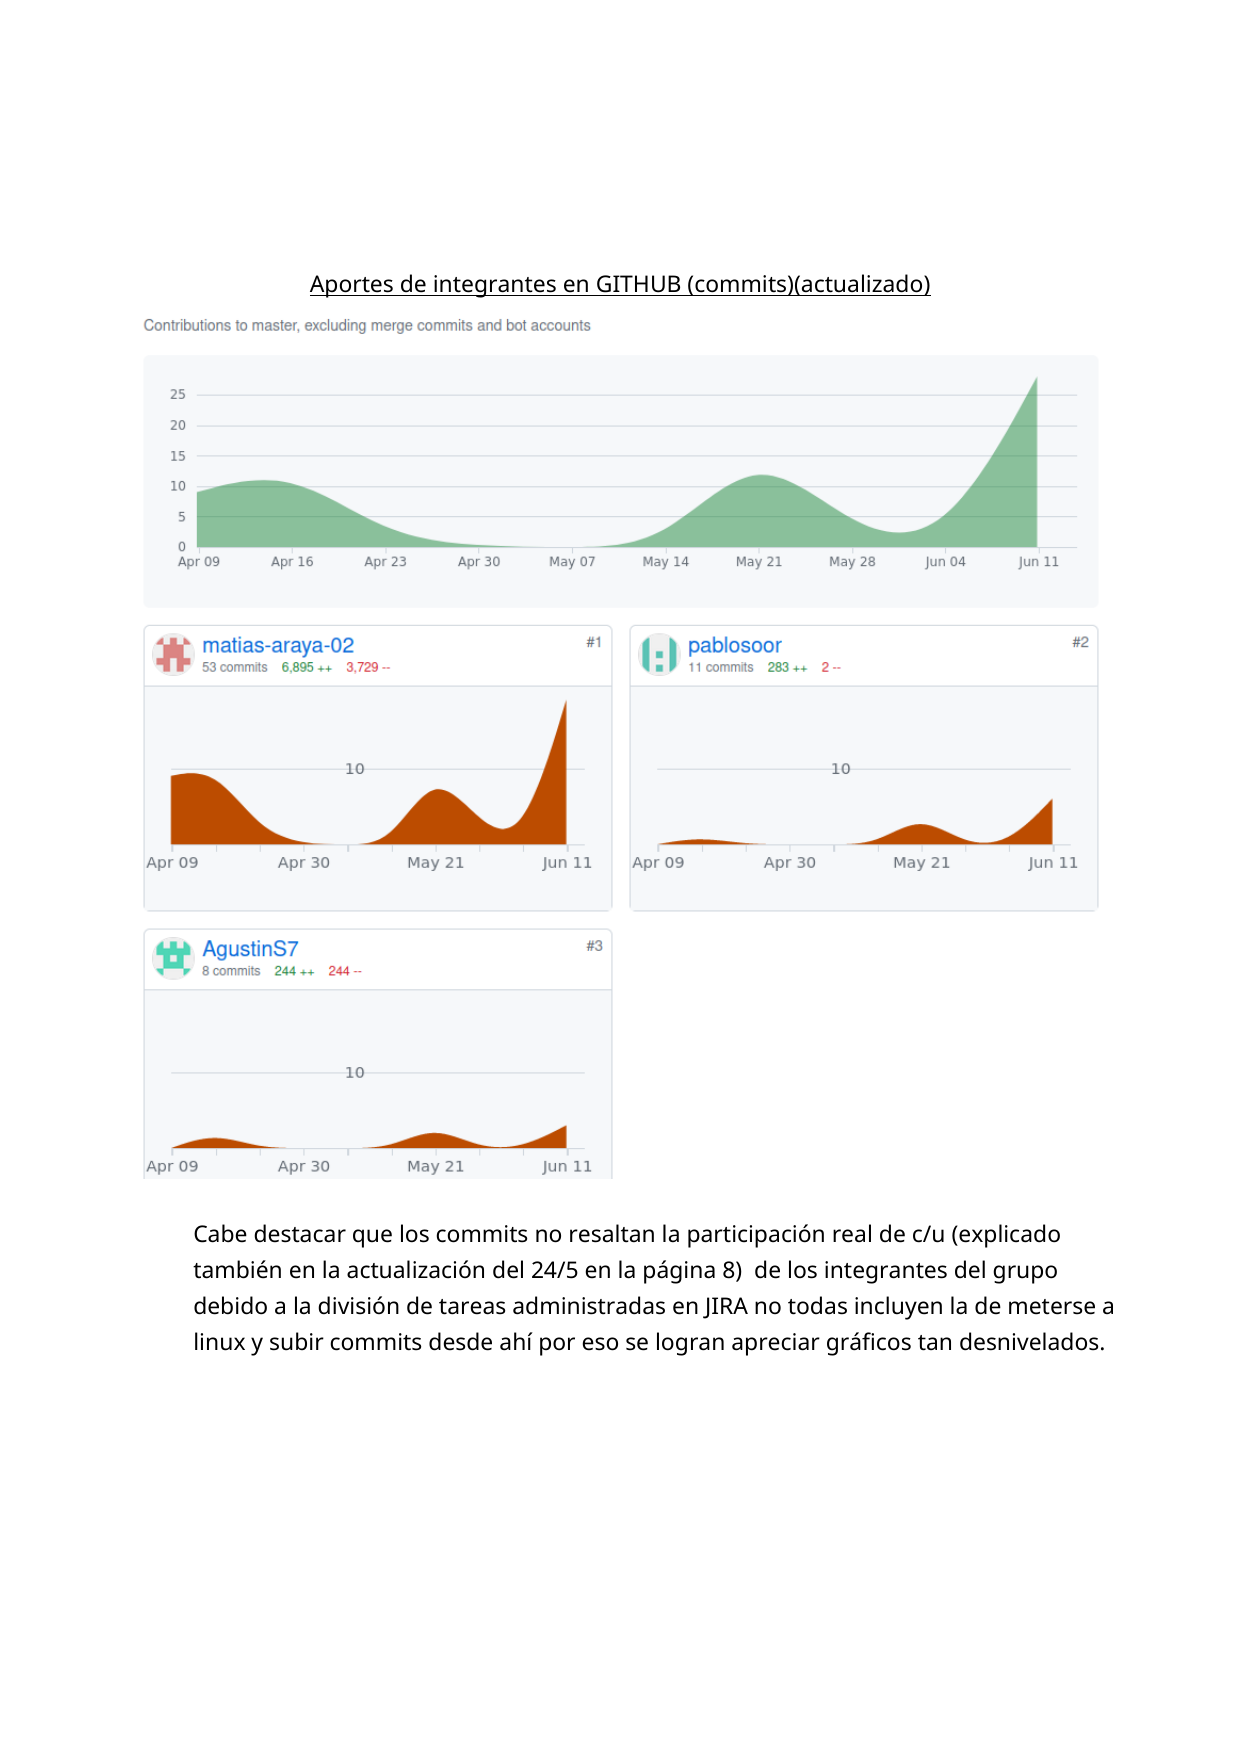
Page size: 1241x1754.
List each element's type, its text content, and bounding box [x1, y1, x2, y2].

picture [118, 303, 1123, 1179]
text Cabe destacar que los commits no resaltan la participación real de c/u (explicado también en la actualización del 24/5 en la página 8) de los integrantes del grupo debido a la división de tareas administradas en JIRA no todas incluyen la de meterse a linux y subir commits desde ahí por eso se logran apreciar gráficos tan desnivelados. [193, 1218, 1122, 1357]
text Aportes de integrantes en GITHUB (commits)(actualizado) [118, 268, 1122, 303]
